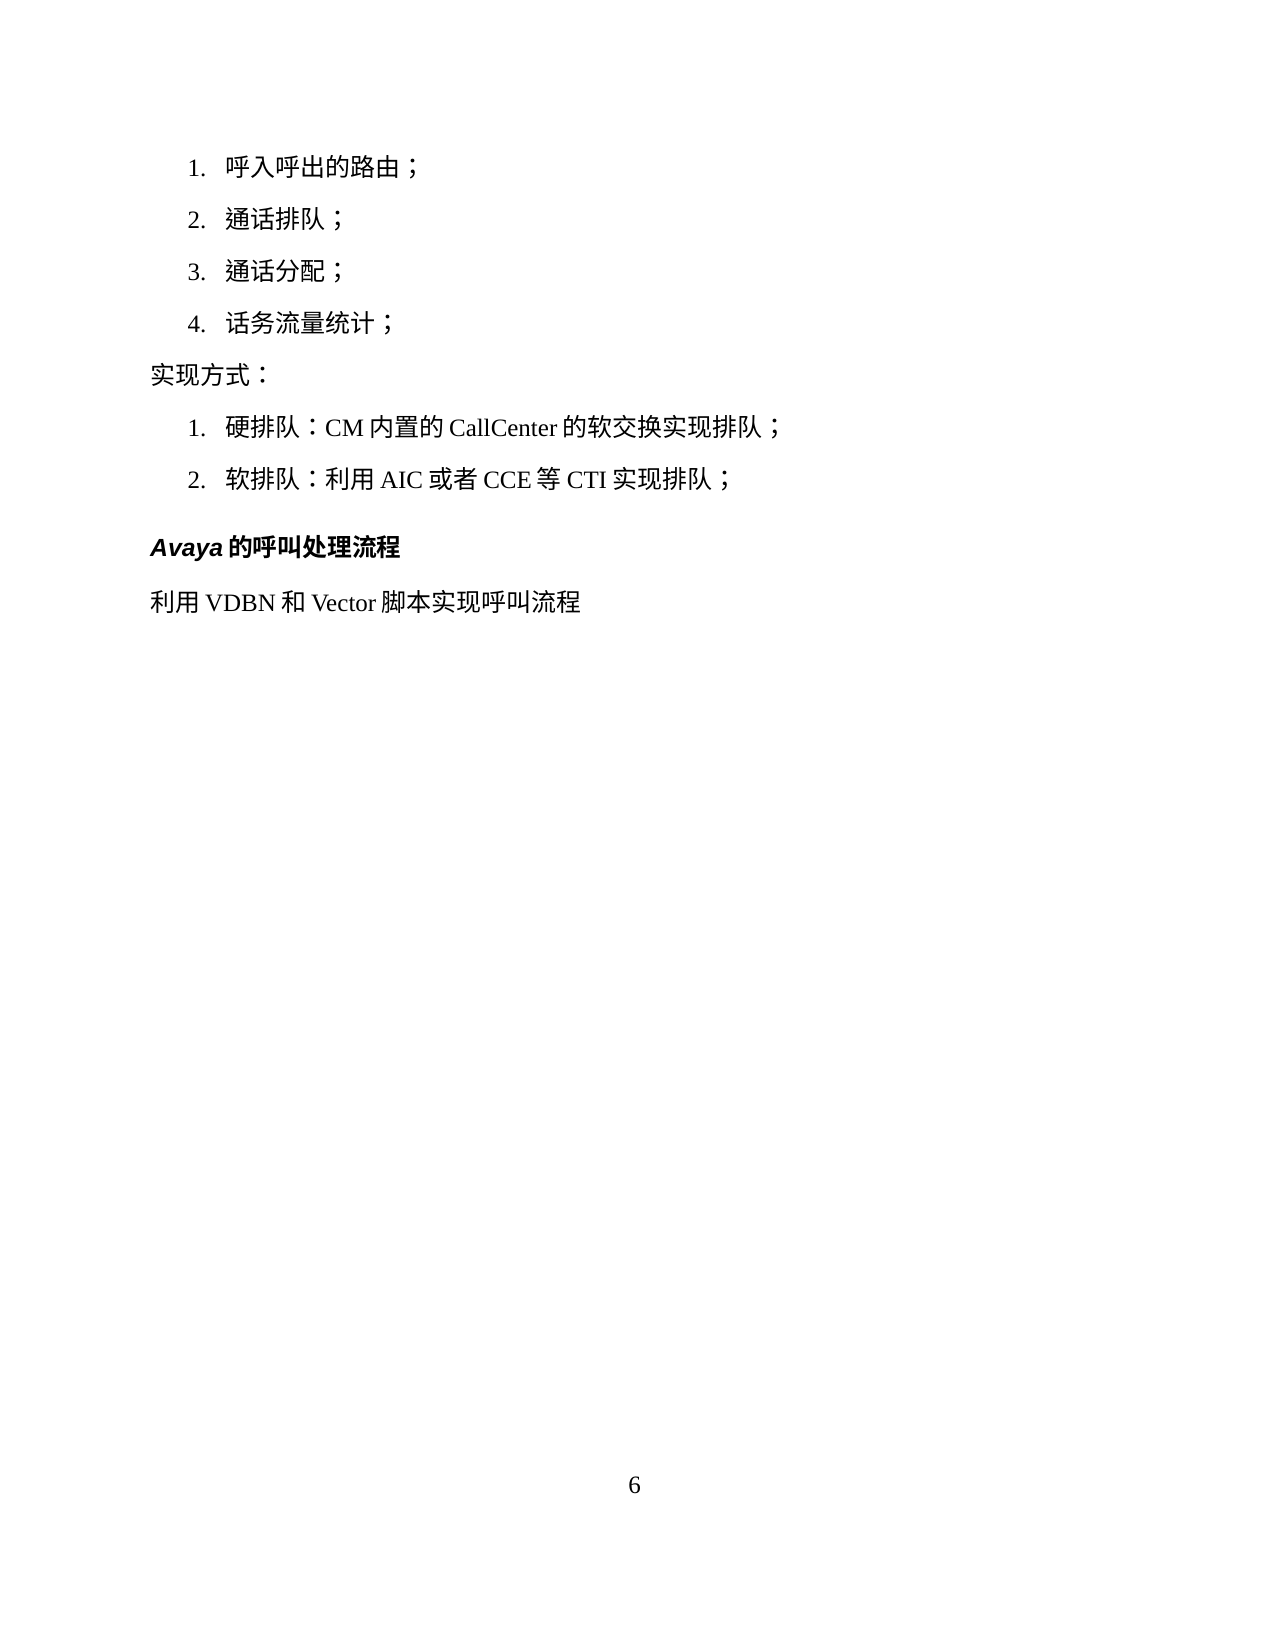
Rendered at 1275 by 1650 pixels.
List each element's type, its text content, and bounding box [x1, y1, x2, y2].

text 利用VDBN和Vector脚本实现呼叫流程 [150, 585, 1125, 619]
list 软排队：利用AIC或者CCE等CTI实现排队； [187, 462, 1125, 496]
list 通话排队； [187, 202, 1125, 236]
list 话务流量统计； [187, 306, 1125, 340]
list 通话分配； [187, 254, 1125, 288]
text 实现方式： [150, 358, 1125, 392]
list 硬排队：CM内置的CallCenter的软交换实现排队； [187, 410, 1125, 444]
list 呼入呼出的路由； [187, 150, 1125, 184]
subtitle Avaya的呼叫处理流程 [150, 530, 1125, 564]
